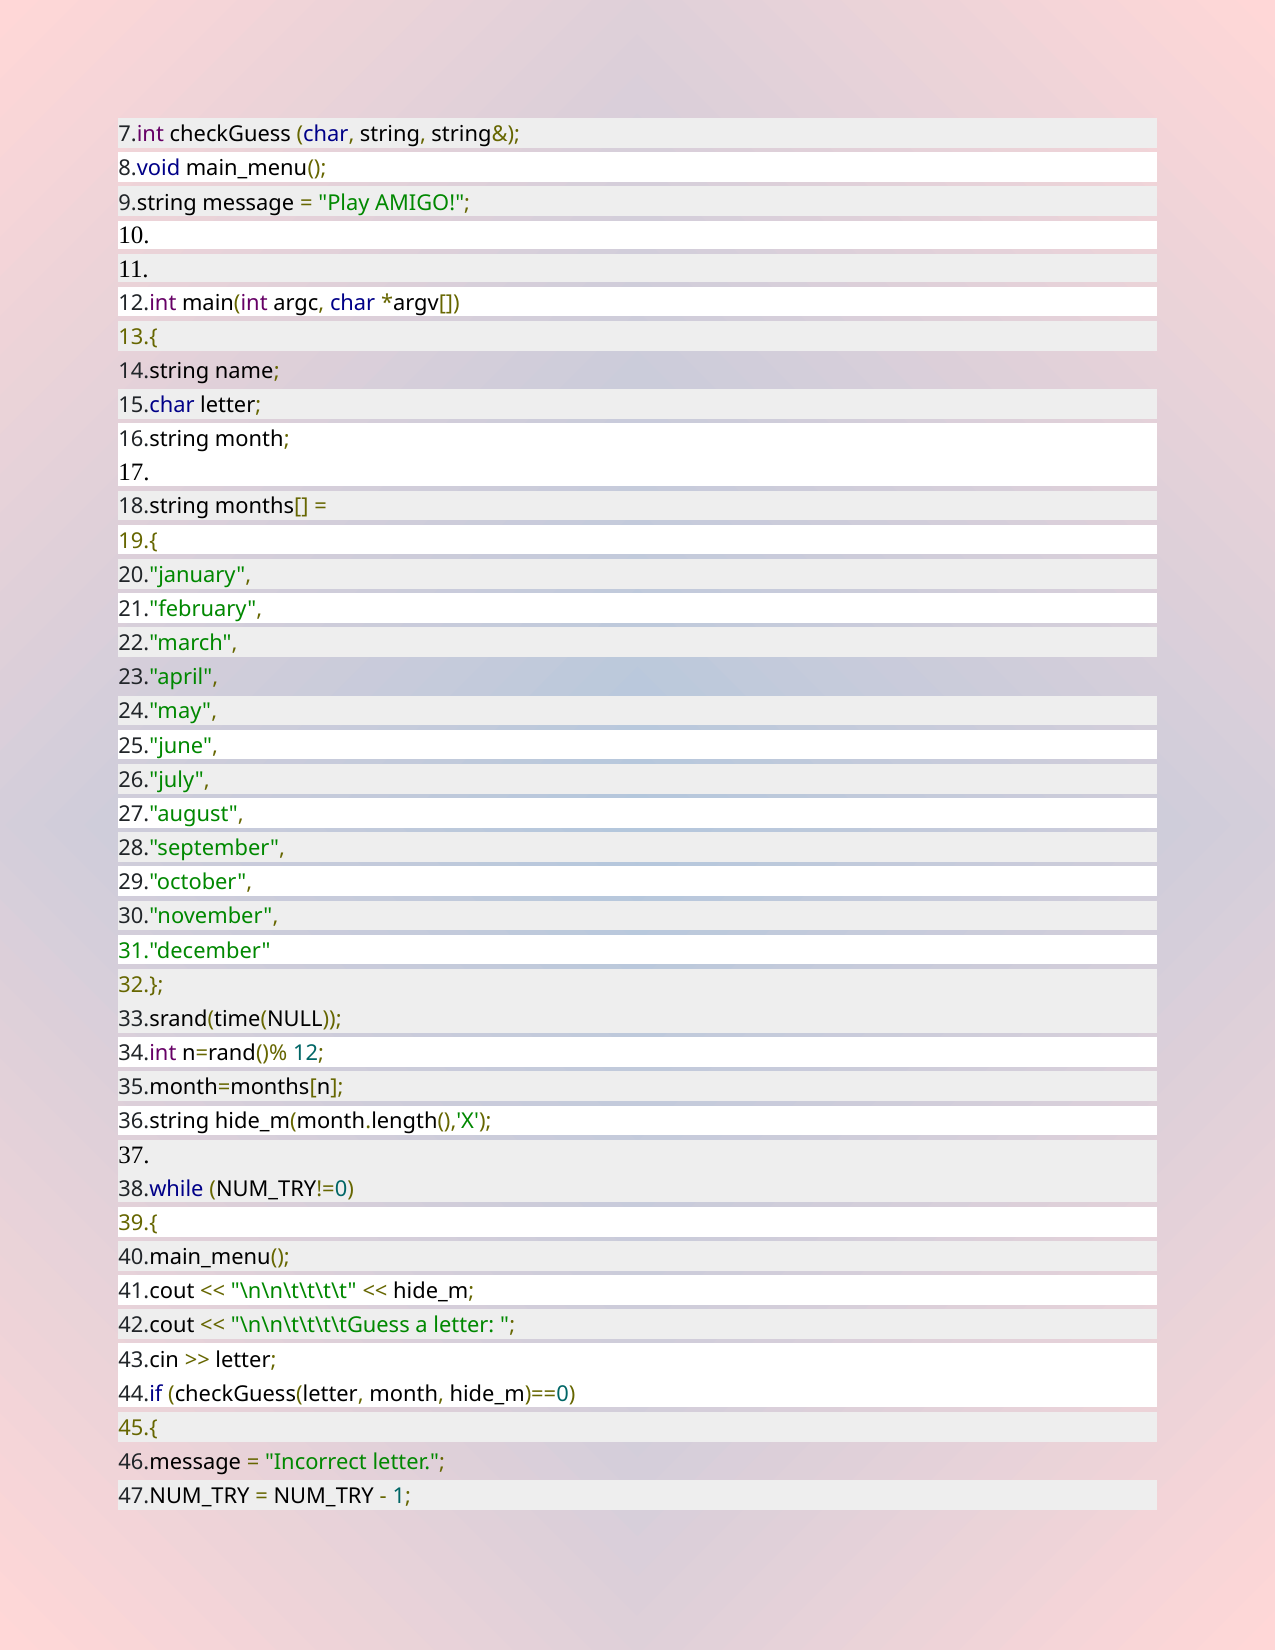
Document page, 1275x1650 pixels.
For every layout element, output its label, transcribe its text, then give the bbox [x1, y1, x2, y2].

list "october", [118, 866, 1157, 896]
list month=months[n]; [118, 1071, 1157, 1101]
list int checkGuess (char, string, string&); [118, 118, 1157, 148]
list "august", [118, 798, 1157, 828]
list if (checkGuess(letter, month, hide_m)==0) [118, 1378, 1157, 1407]
list while (NUM_TRY!=0) [118, 1173, 1157, 1202]
list "march", [118, 627, 1157, 657]
list string message = "Play AMIGO!"; [118, 186, 1157, 216]
list "december" [118, 935, 1157, 964]
list cout << "\n\n\t\t\t\tGuess a letter: "; [118, 1309, 1157, 1339]
list srand(time(NULL)); [118, 1003, 1157, 1033]
list { [118, 321, 1157, 351]
list char letter; [118, 389, 1157, 419]
list "july", [118, 764, 1157, 794]
list string hide_m(month.length(),'X'); [118, 1106, 1157, 1135]
list string month; [118, 423, 1157, 453]
list NUM_TRY = NUM_TRY - 1; [118, 1480, 1157, 1510]
list cin >> letter; [118, 1343, 1157, 1373]
list "may", [118, 696, 1157, 725]
list { [118, 525, 1157, 554]
list string name; [118, 355, 1157, 385]
list "june", [118, 730, 1157, 759]
list main_menu(); [118, 1241, 1157, 1271]
list { [118, 1207, 1157, 1237]
list int main(int argc, char *argv[]) [118, 287, 1157, 316]
list "april", [118, 661, 1157, 691]
list void main_menu(); [118, 152, 1157, 182]
list "september", [118, 832, 1157, 862]
list }; [118, 969, 1157, 999]
list int n=rand()% 12; [118, 1037, 1157, 1067]
list "january", [118, 559, 1157, 589]
list "february", [118, 593, 1157, 623]
list { [118, 1412, 1157, 1442]
list string months[] = [118, 491, 1157, 520]
list "november", [118, 901, 1157, 930]
list message = "Incorrect letter."; [118, 1446, 1157, 1476]
list cout << "\n\n\t\t\t\t" << hide_m; [118, 1275, 1157, 1305]
